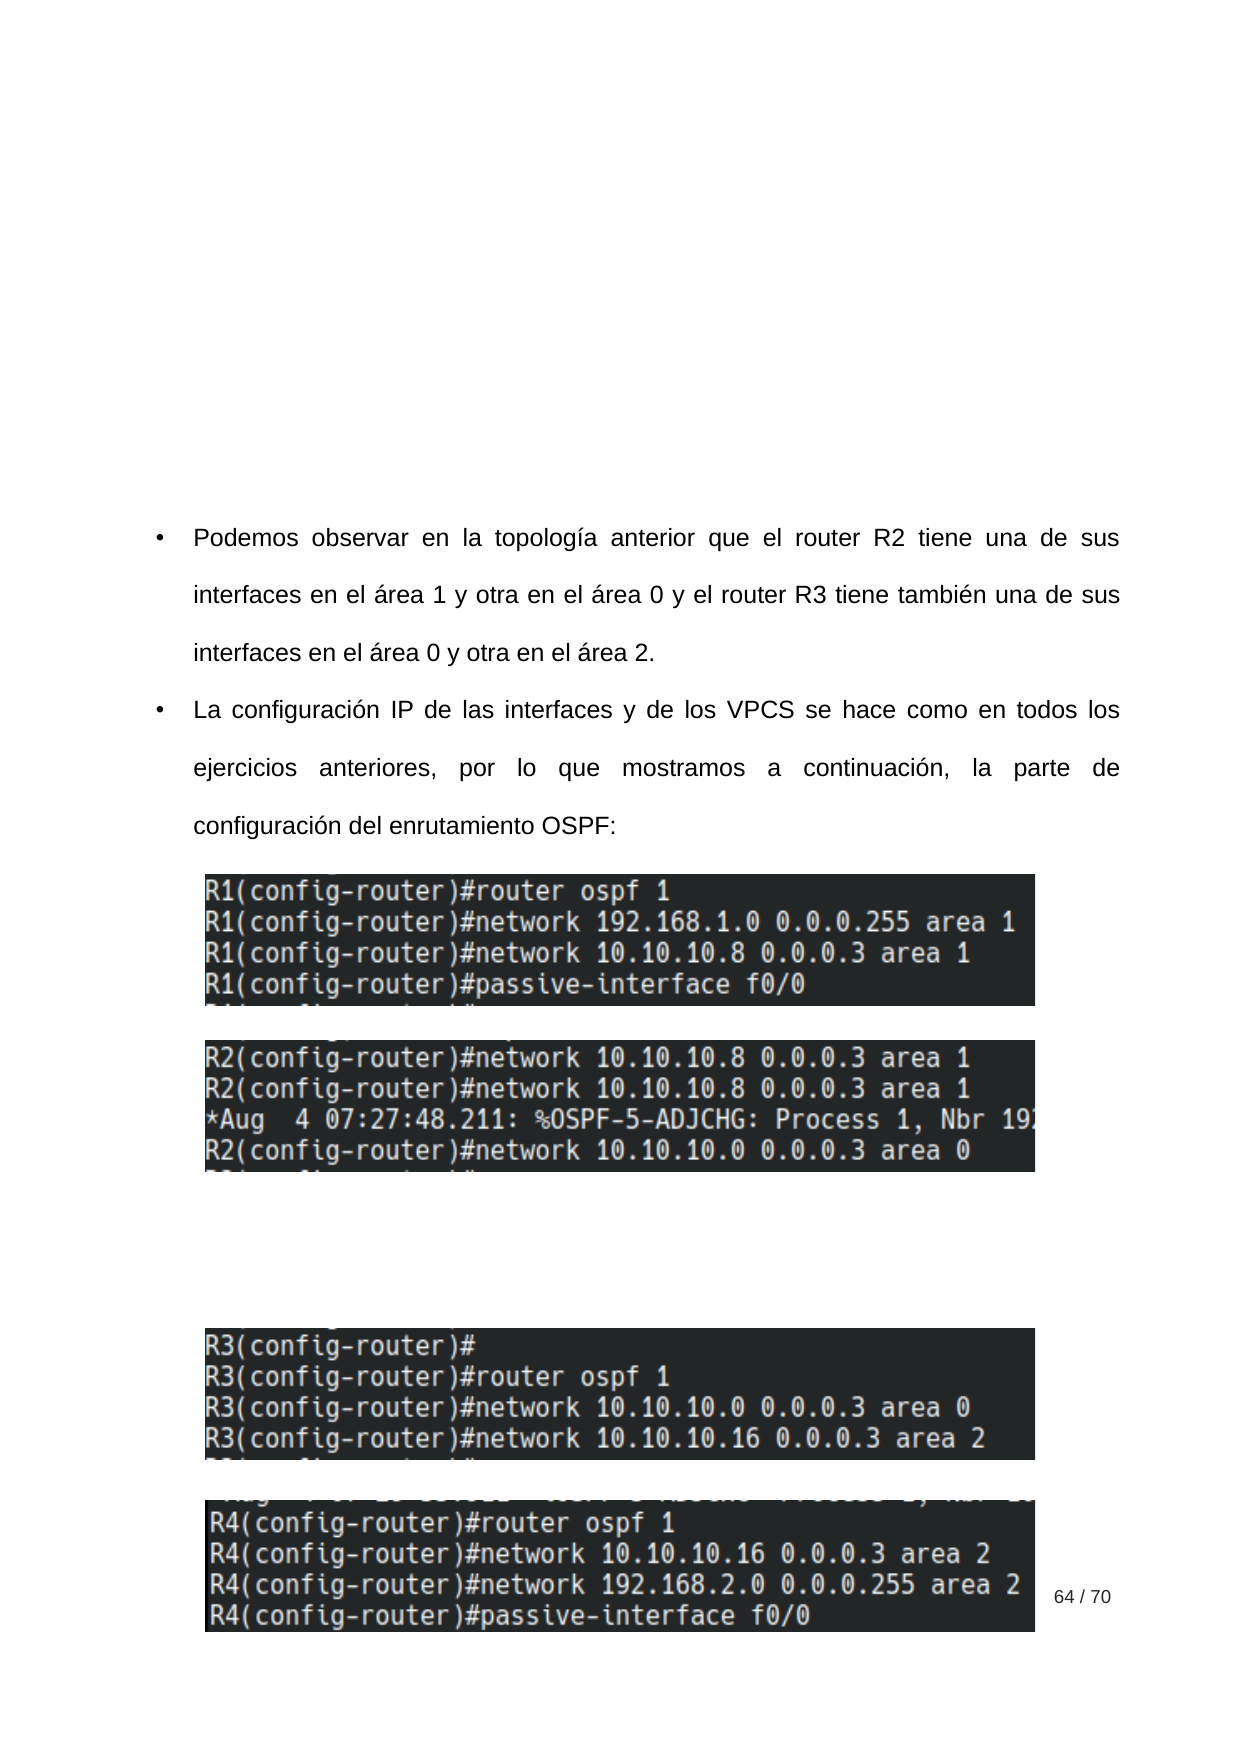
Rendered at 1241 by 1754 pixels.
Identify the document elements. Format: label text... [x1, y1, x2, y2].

picture [205, 1328, 1035, 1460]
picture [205, 874, 1035, 1006]
list La configuración IP de las interfaces y de los VPCS se hace como en todos los ejercicios anteriores, por lo que mostramos a continuación, la parte de configuración del enrutamiento OSPF: [156, 696, 1122, 839]
picture [205, 1500, 1035, 1632]
list Podemos observar en la topología anterior que el router R2 tiene una de sus interfaces en el área 1 y otra en el área 0 y el router R3 tiene también una de sus interfaces en el área 0 y otra en el área 2. [156, 523, 1122, 667]
picture [205, 1040, 1035, 1172]
